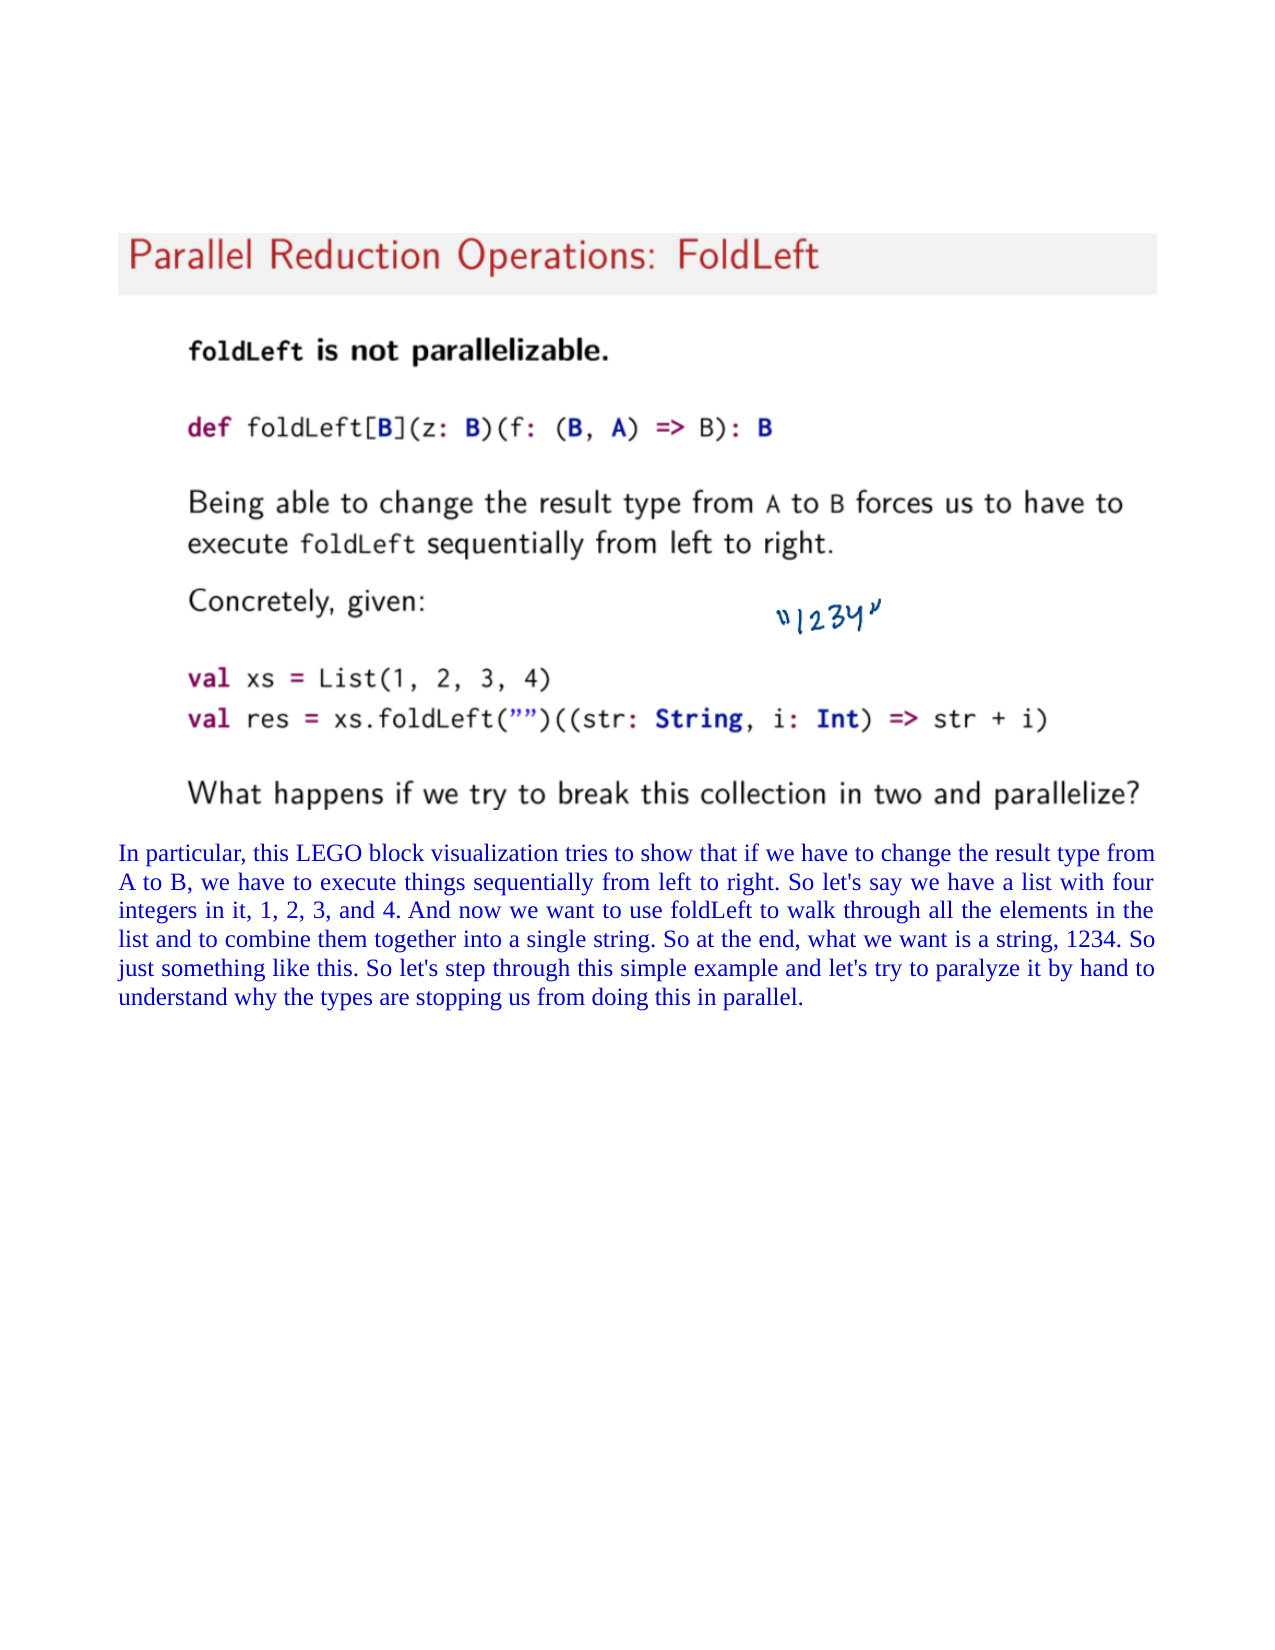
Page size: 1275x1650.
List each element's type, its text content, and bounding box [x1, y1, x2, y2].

text In particular, this LEGO block visualization tries to show that if we have to change the result type from A to B, we have to execute things sequentially from left to right. So let's say we have a list with four integers in it, 1, 2, 3, and 4. And now we want to use foldLeft to walk through all the elements in the list and to combine them together into a single string. So at the end, what we want is a string, 1234. So just something like this. So let's step through this simple example and let's try to paralyze it by hand to understand why the types are stopping us from doing this in parallel. [118, 838, 1157, 1010]
picture [118, 233, 1157, 810]
